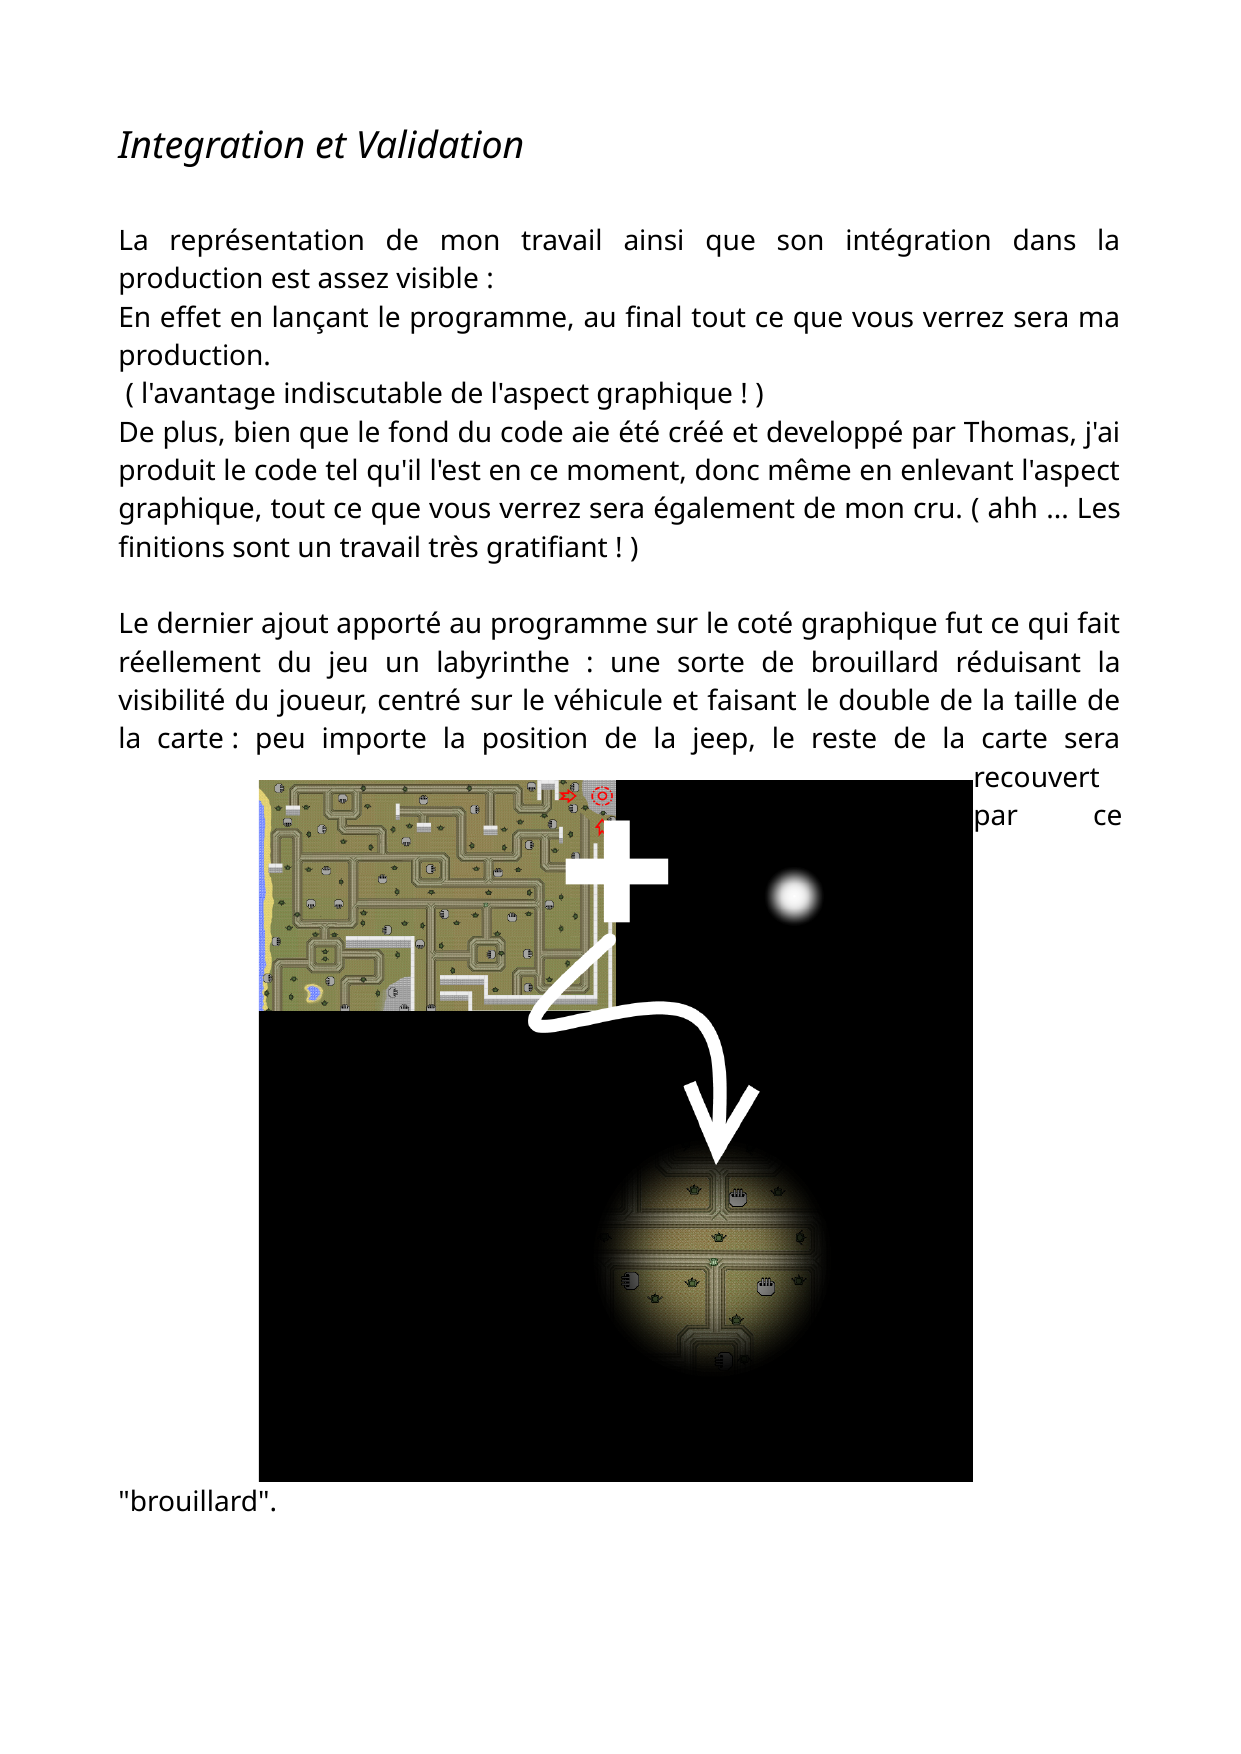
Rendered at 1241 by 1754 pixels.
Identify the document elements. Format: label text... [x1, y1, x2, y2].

text Integration et Validation [118, 118, 1122, 169]
text En effet en lançant le programme, au final tout ce que vous verrez sera ma production. [118, 297, 1122, 373]
picture [258, 780, 973, 1482]
text De plus, bien que le fond du code aie été créé et developpé par Thomas, j'ai produit le code tel qu'il l'est en ce moment, donc même en enlevant l'aspect graphique, tout ce que vous verrez sera également de mon cru. ( ahh ... Les finitions sont un travail très gratifiant ! ) [118, 412, 1122, 565]
text Le dernier ajout apporté au programme sur le coté graphique fut ce qui fait réellement du jeu un labyrinthe : une sorte de brouillard réduisant la visibilité du joueur, centré sur le véhicule et faisant le double de la taille de la carte : peu importe la position de la jeep, le reste de la carte sera recouvert par ce "brouillard". [118, 603, 1122, 1520]
text La représentation de mon travail ainsi que son intégration dans la production est assez visible : [118, 220, 1122, 297]
text ( l'avantage indiscutable de l'aspect graphique ! ) [118, 373, 1122, 412]
